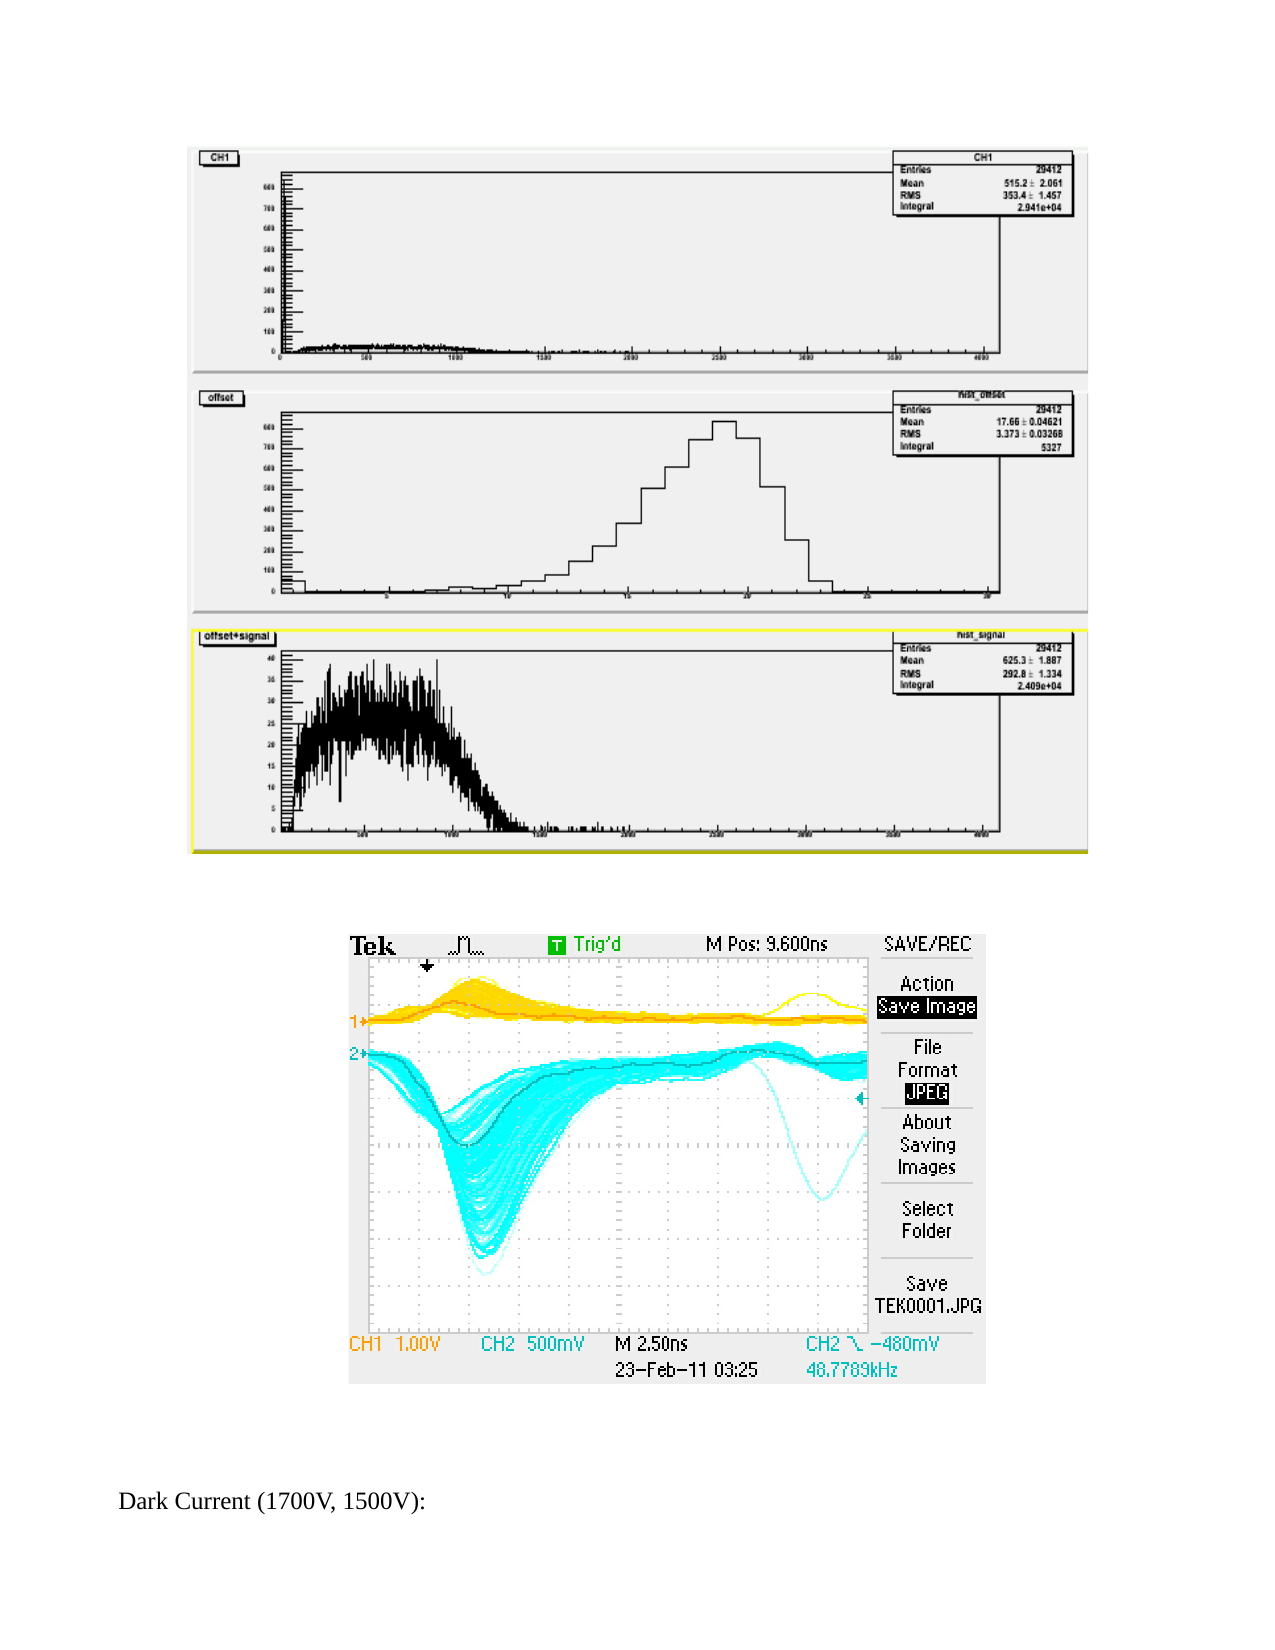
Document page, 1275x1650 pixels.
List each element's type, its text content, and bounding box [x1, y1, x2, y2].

picture [348, 934, 986, 1384]
text Dark Current (1700V, 1500V): [118, 1486, 1157, 1515]
picture [187, 146, 1089, 854]
